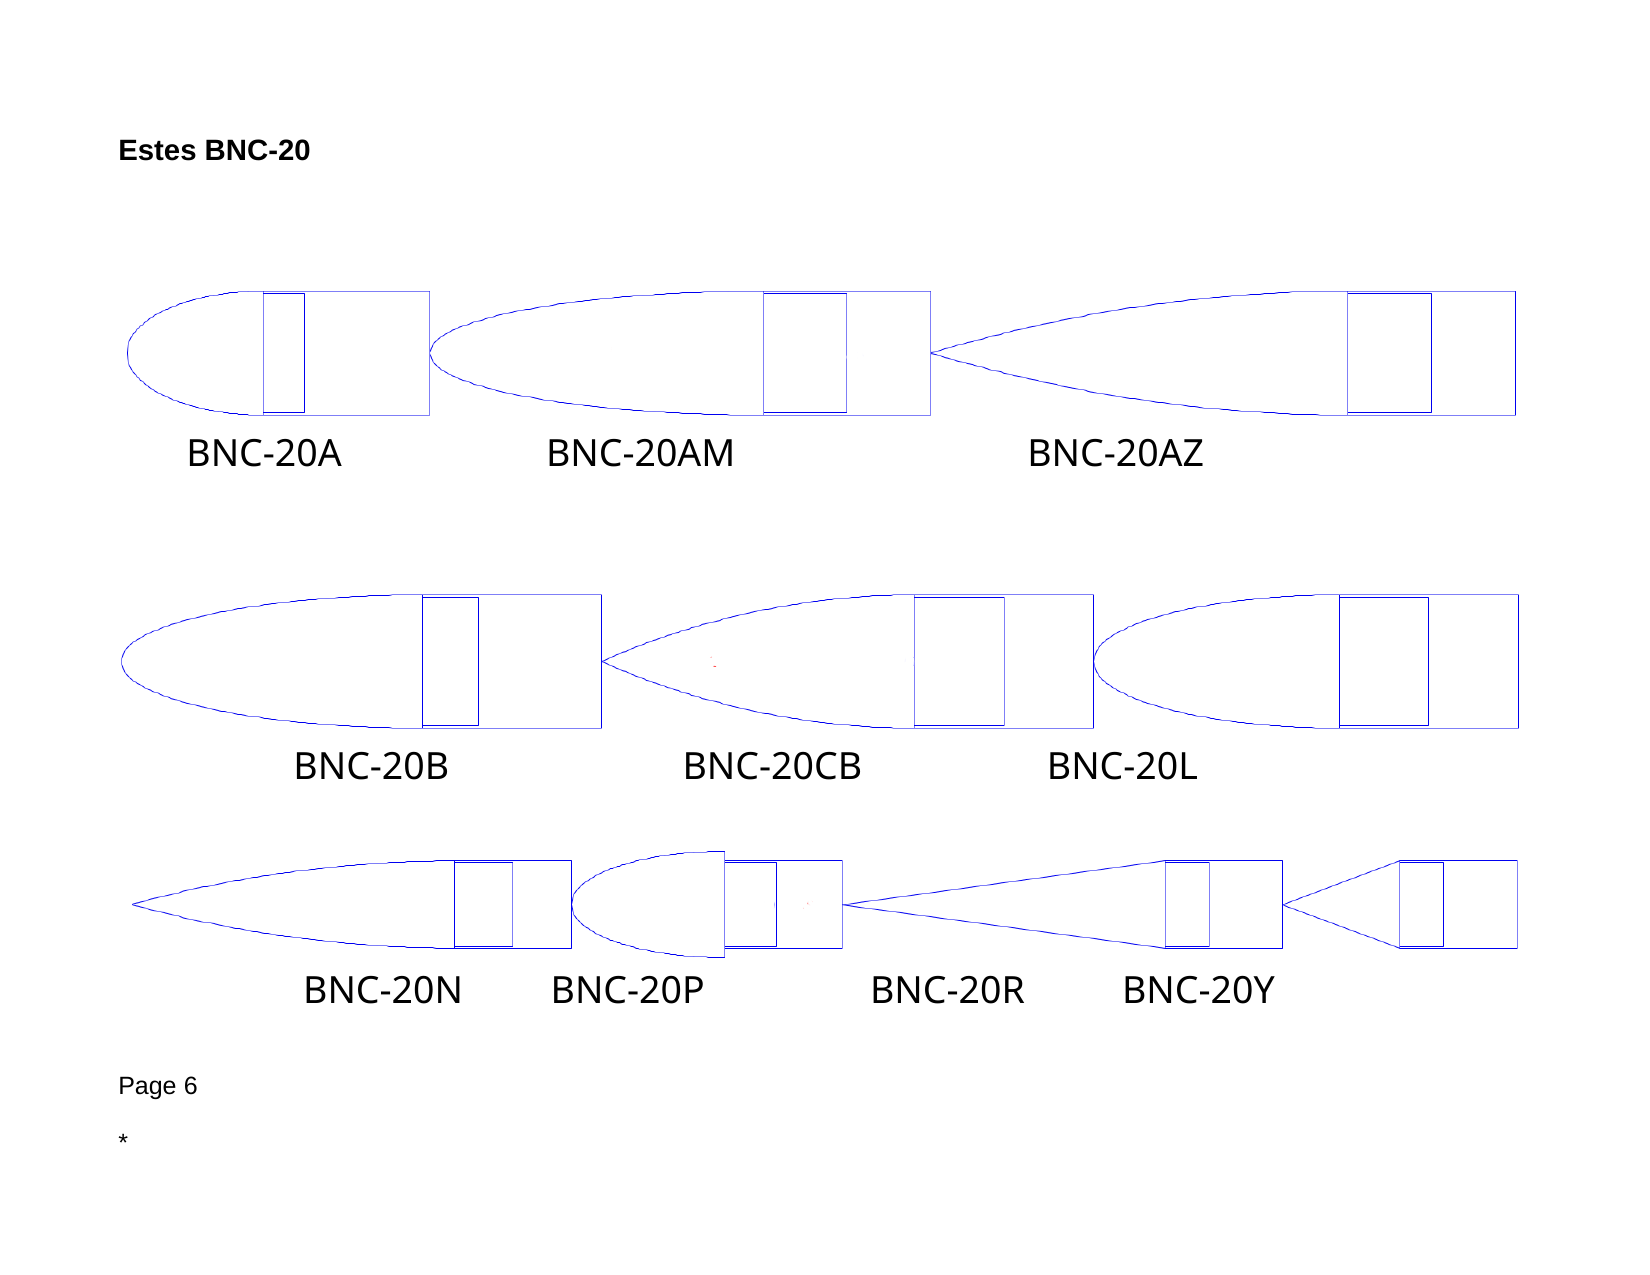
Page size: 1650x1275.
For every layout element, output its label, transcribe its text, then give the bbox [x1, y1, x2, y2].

text BNC-20N BNC-20P BNC-20R BNC-20Y [118, 964, 1532, 1014]
picture [118, 580, 1532, 740]
picture [118, 281, 1532, 427]
text BNC-20B BNC-20CB BNC-20L [118, 740, 1532, 790]
text BNC-20A BNC-20AM BNC-20AZ [118, 427, 1532, 478]
subtitle Estes BNC-20 [118, 133, 1532, 166]
picture [118, 841, 1532, 964]
